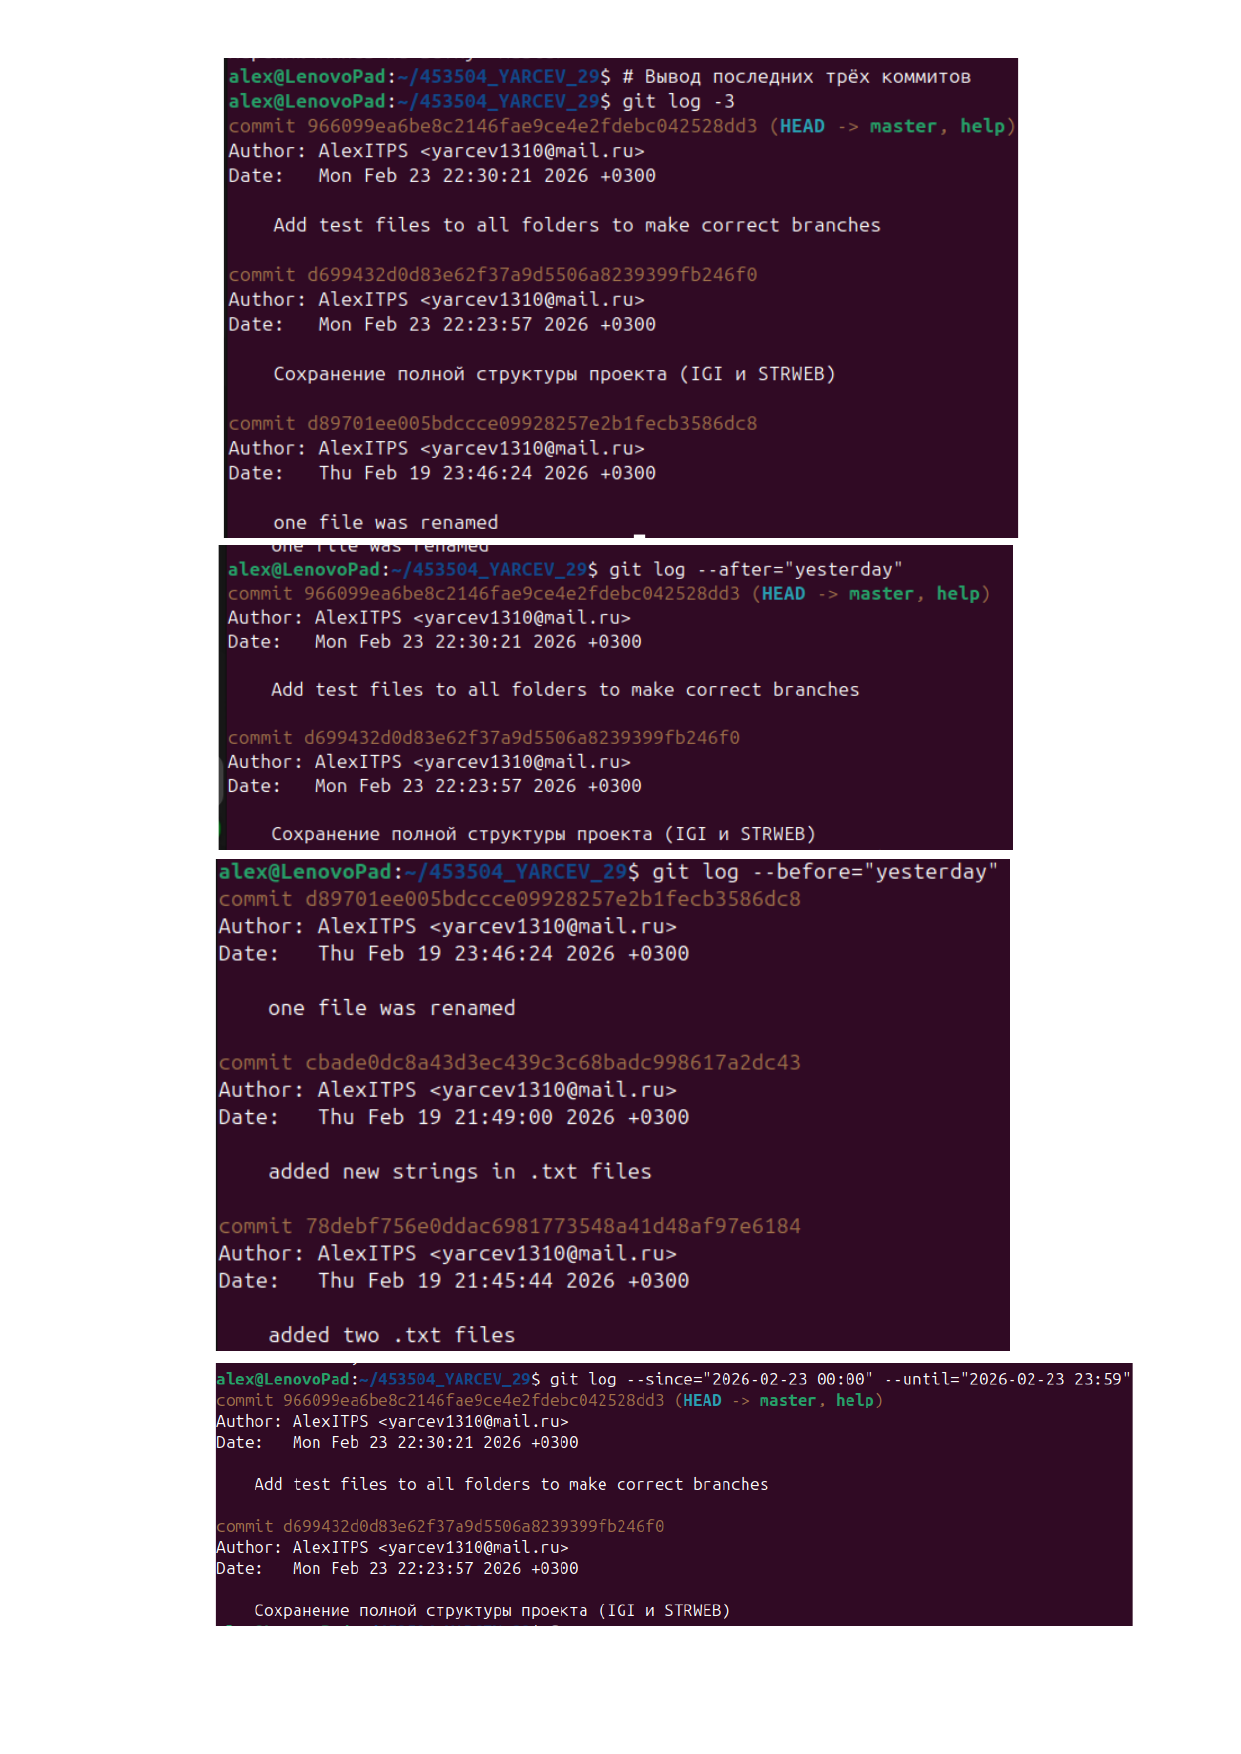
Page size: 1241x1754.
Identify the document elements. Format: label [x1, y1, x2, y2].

picture [223, 58, 1019, 538]
picture [218, 545, 1013, 850]
picture [215, 1363, 1133, 1626]
picture [215, 859, 1010, 1351]
